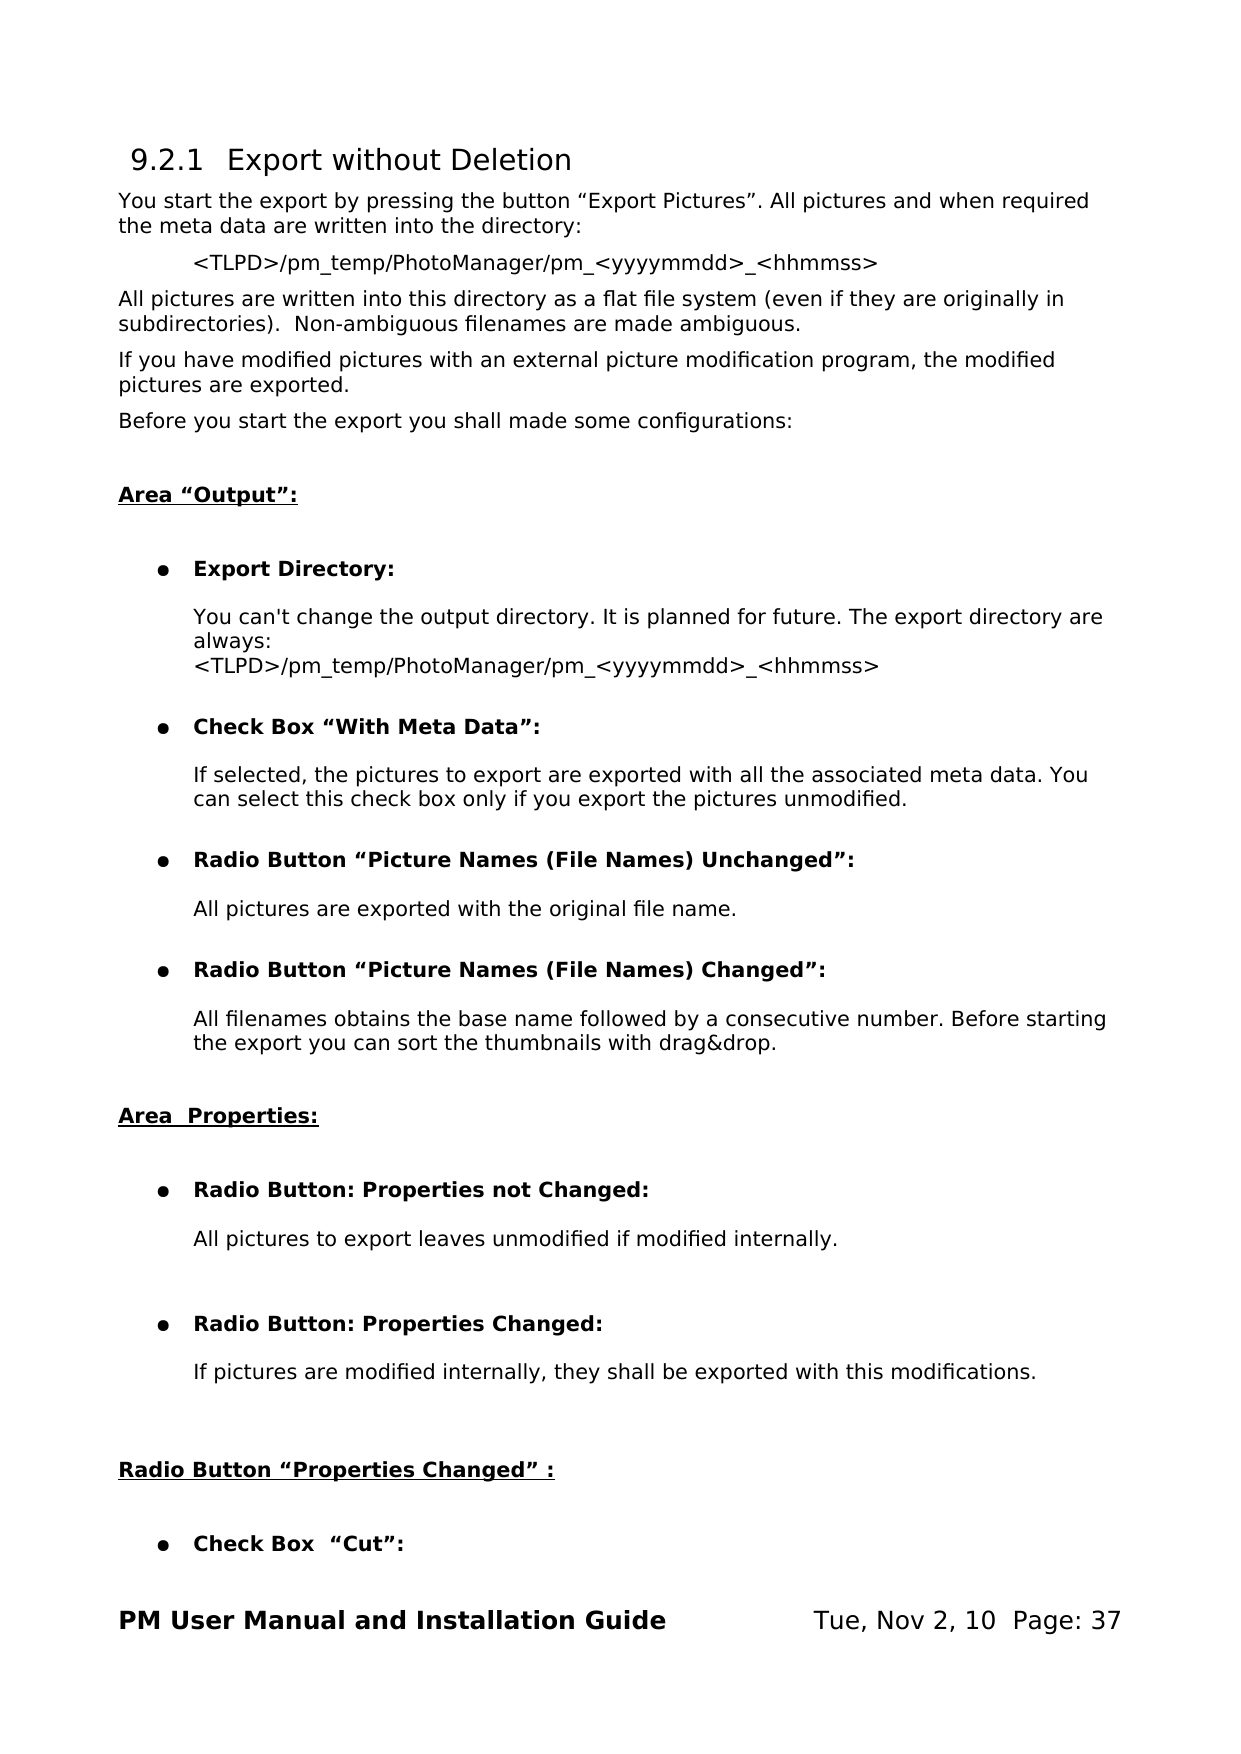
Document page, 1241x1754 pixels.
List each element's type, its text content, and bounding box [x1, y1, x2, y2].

list Check Box “With Meta Data”: If selected, the pictures to export are exported with all the associated meta data. You can select this check box only if you export the pictures unmodified. [156, 715, 1122, 836]
text Radio Button “Properties Changed” : [118, 1458, 1122, 1482]
list Check Box “Cut”: [156, 1532, 1122, 1556]
text Before you start the export you shall made some configurations: [118, 409, 1122, 434]
list Radio Button: Properties Changed: If pictures are modified internally, they shall be exported with this modifications. [156, 1312, 1122, 1409]
list Radio Button “Picture Names (File Names) Unchanged”: All pictures are exported with the original file name. [156, 848, 1122, 946]
text Area Properties: [118, 1104, 1122, 1129]
text <TLPD>/pm_temp/PhotoManager/pm_<yyyymmdd>_<hhmmss> [118, 251, 1122, 275]
list Radio Button “Picture Names (File Names) Changed”: All filenames obtains the base name followed by a consecutive number. Before starting the export you can sort the thumbnails with drag&drop. [156, 958, 1122, 1055]
list Export Directory: You can't change the output directory. It is planned for future. The export directory are always: <TLPD>/pm_temp/PhotoManager/pm_<yyyymmdd>_<hhmmss> [156, 557, 1122, 702]
text Area “Output”: [118, 483, 1122, 507]
list Radio Button: Properties not Changed: All pictures to export leaves unmodified if modified internally. [156, 1178, 1122, 1299]
text You start the export by pressing the button “Export Pictures”. All pictures and when required the meta data are written into the directory: [118, 189, 1122, 238]
text If you have modified pictures with an external picture modification program, the modified pictures are exported. [118, 348, 1122, 397]
subtitle Export without Deletion [130, 143, 1122, 177]
text All pictures are written into this directory as a flat file system (even if they are originally in subdirectories). Non-ambiguous filenames are made ambiguous. [118, 287, 1122, 336]
